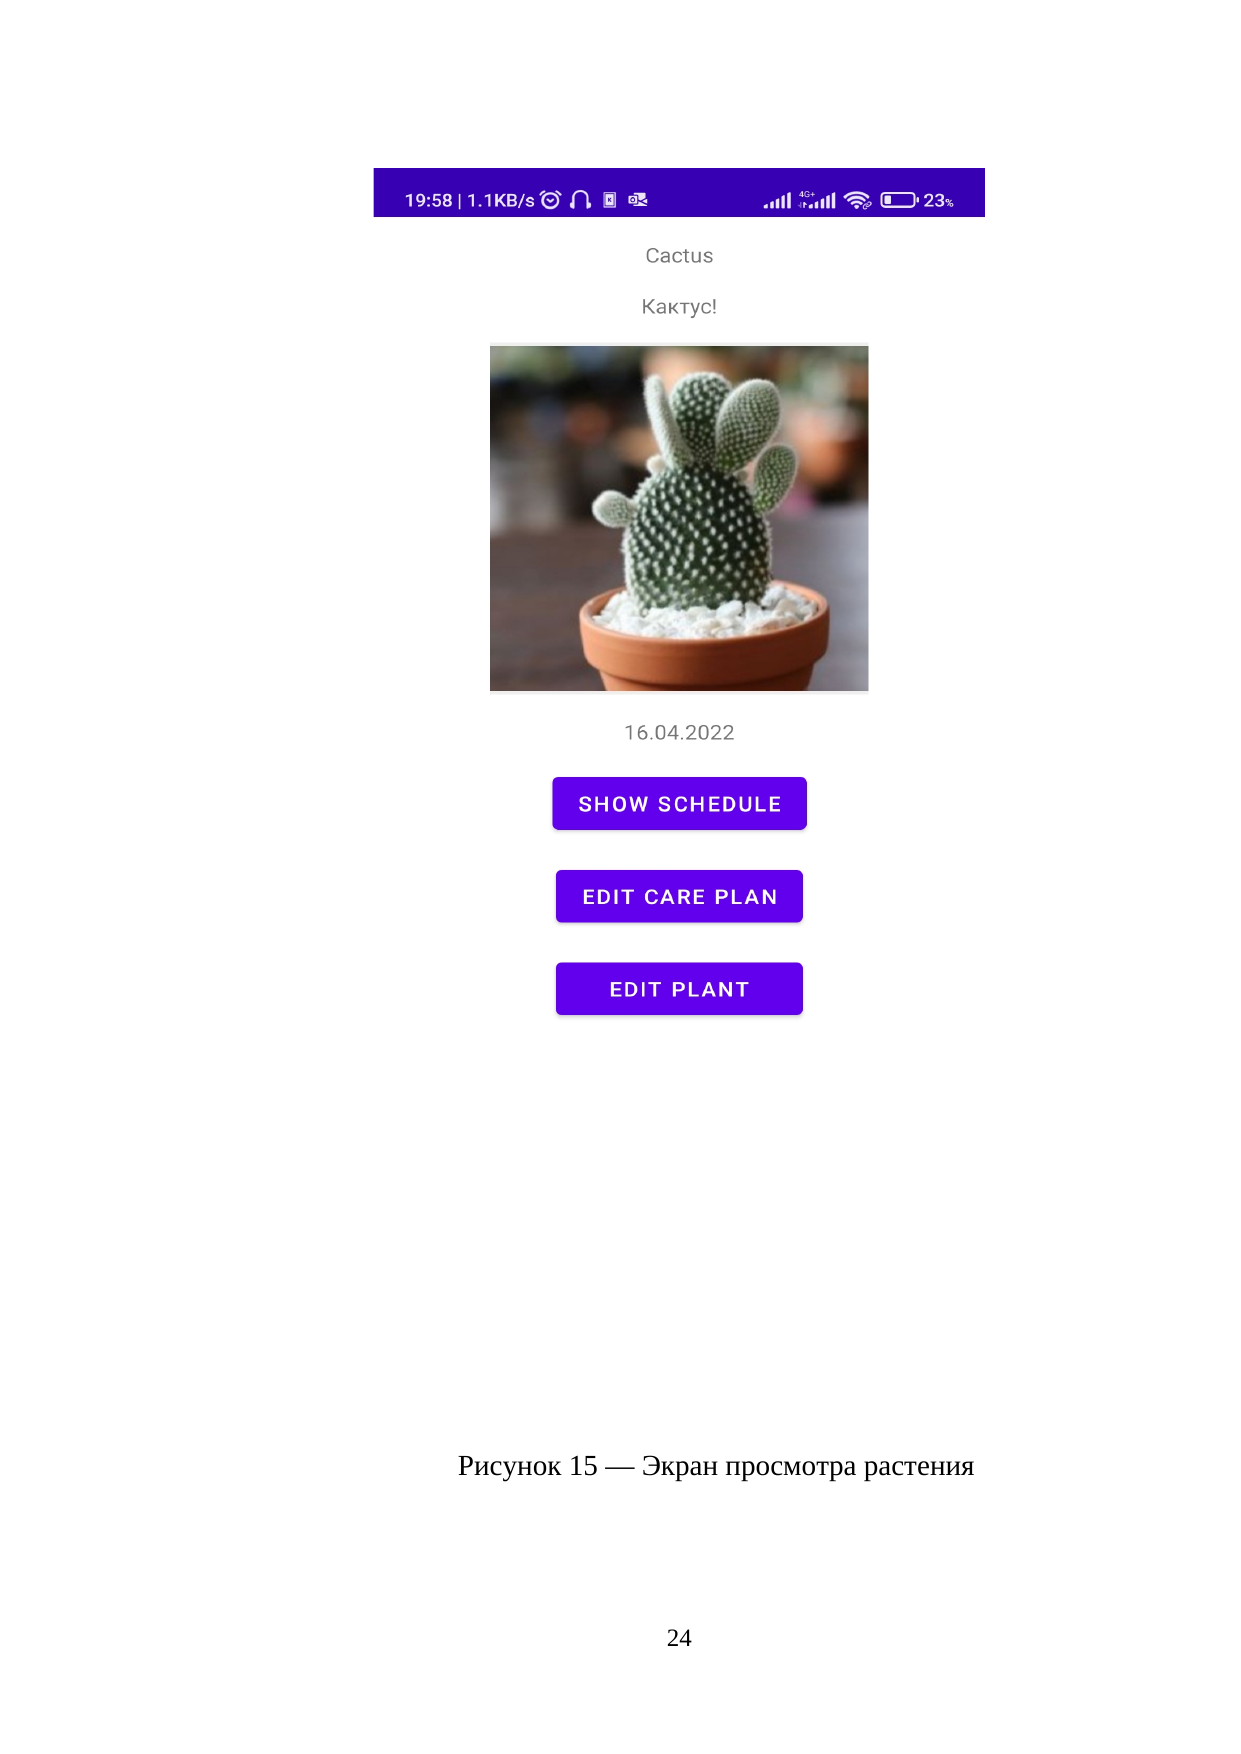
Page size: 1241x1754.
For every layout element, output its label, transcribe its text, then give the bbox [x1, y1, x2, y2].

text Рисунок 15 — Экран просмотра растения [177, 168, 1181, 1482]
picture [373, 168, 985, 1432]
